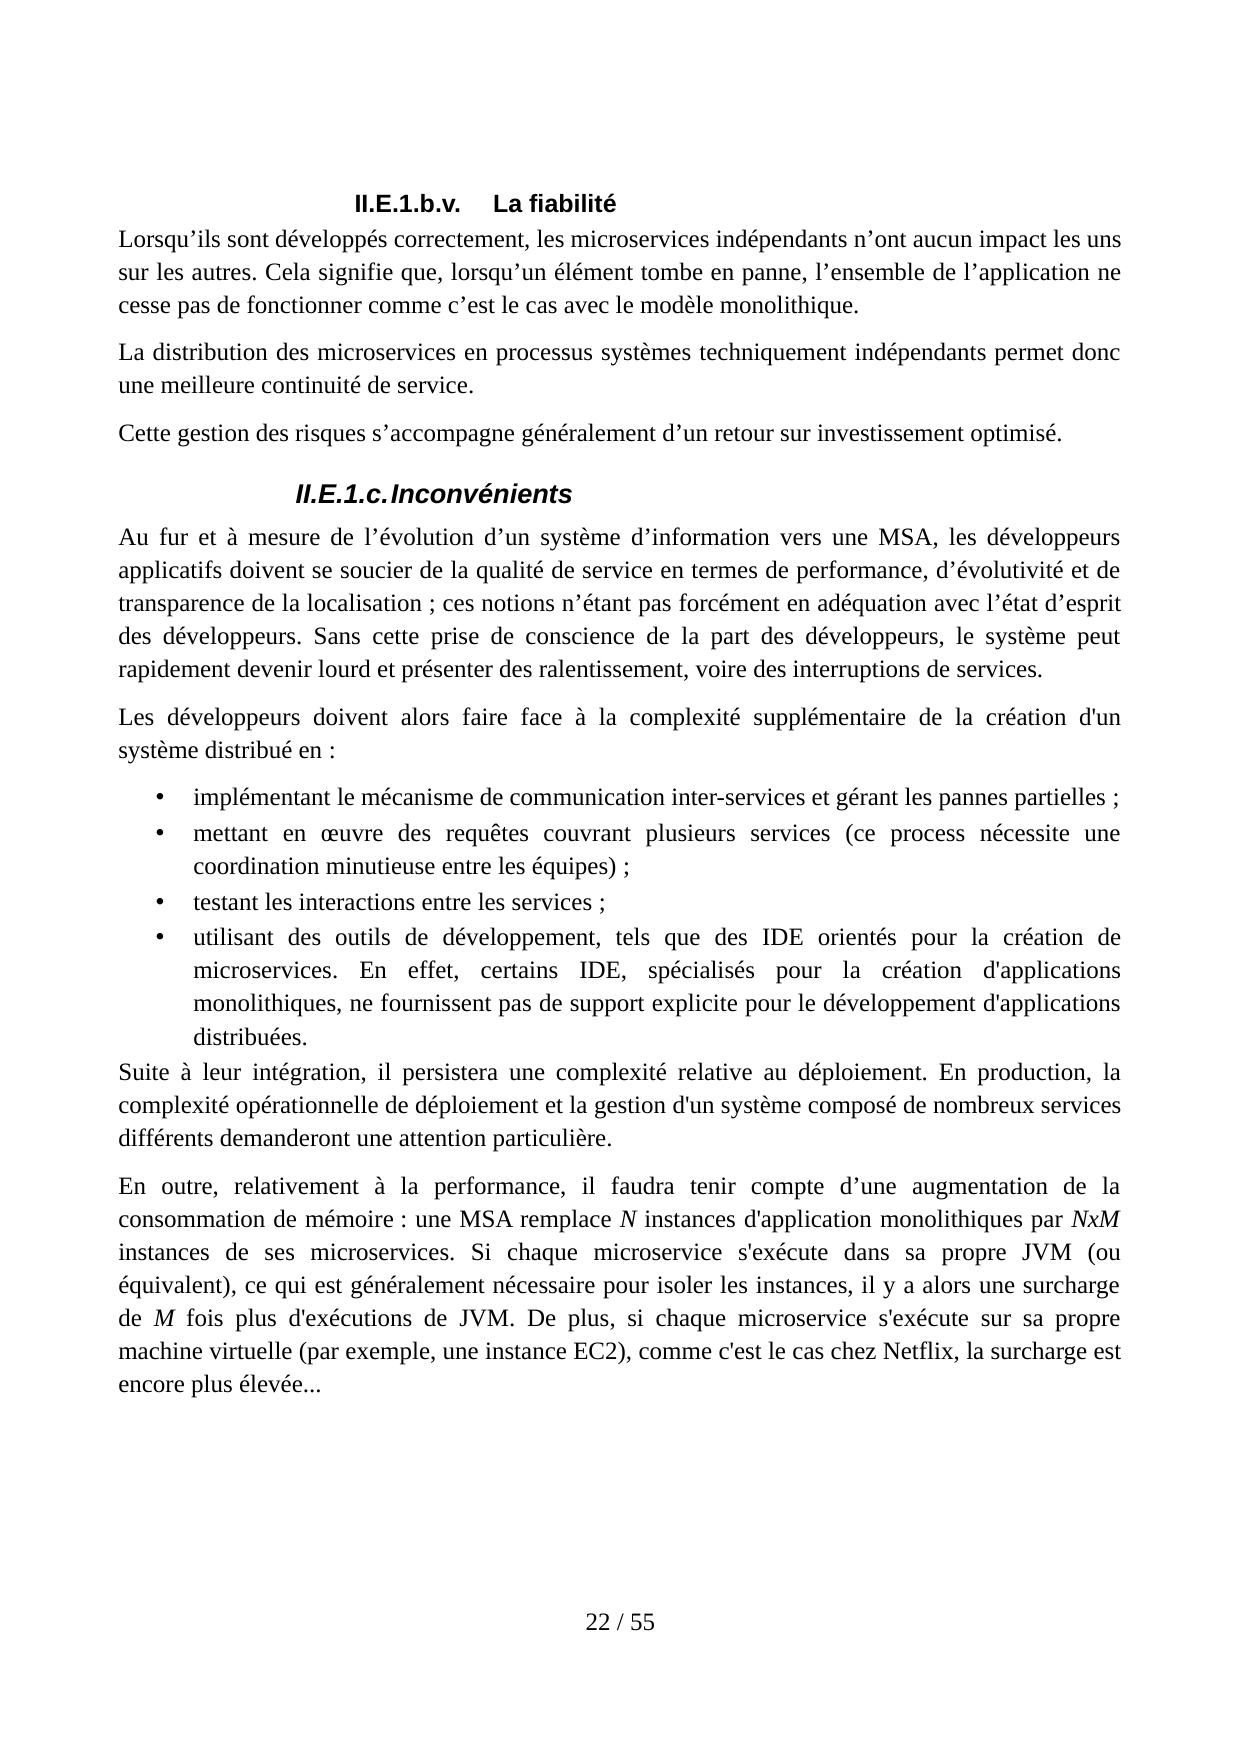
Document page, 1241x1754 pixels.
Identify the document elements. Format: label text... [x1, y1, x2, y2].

subtitle La fiabilité [118, 189, 1122, 218]
list implémentant le mécanisme de communication inter-services et gérant les pannes partielles ; [156, 782, 1122, 811]
subtitle Inconvénients [118, 478, 1122, 509]
list utilisant des outils de développement, tels que des IDE orientés pour la création de microservices. En effet, certains IDE, spécialisés pour la création d'applications monolithiques, ne fournissent pas de support explicite pour le développement d'applications distribuées. [156, 922, 1122, 1050]
text Suite à leur intégration, il persistera une complexité relative au déploiement. En production, la complexité opérationnelle de déploiement et la gestion d'un système composé de nombreux services différents demanderont une attention particulière. [118, 1057, 1122, 1152]
text Lorsqu’ils sont développés correctement, les microservices indépendants n’ont aucun impact les uns sur les autres. Cela signifie que, lorsqu’un élément tombe en panne, l’ensemble de l’application ne cesse pas de fonctionner comme c’est le cas avec le modèle monolithique. [118, 224, 1122, 319]
list testant les interactions entre les services ; [156, 887, 1122, 916]
text Cette gestion des risques s’accompagne généralement d’un retour sur investissement optimisé. [118, 418, 1122, 447]
text En outre, relativement à la performance, il faudra tenir compte d’une augmentation de la consommation de mémoire : une MSA remplace N instances d'application monolithiques par NxM instances de ses microservices. Si chaque microservice s'exécute dans sa propre JVM (ou équivalent), ce qui est généralement nécessaire pour isoler les instances, il y a alors une surcharge de M fois plus d'exécutions de JVM. De plus, si chaque microservice s'exécute sur sa propre machine virtuelle (par exemple, une instance EC2), comme c'est le cas chez Netflix, la surcharge est encore plus élevée... [118, 1171, 1122, 1398]
text Au fur et à mesure de l’évolution d’un système d’information vers une MSA, les développeurs applicatifs doivent se soucier de la qualité de service en termes de performance, d’évolutivité et de transparence de la localisation ; ces notions n’étant pas forcément en adéquation avec l’état d’esprit des développeurs. Sans cette prise de conscience de la part des développeurs, le système peut rapidement devenir lourd et présenter des ralentissement, voire des interruptions de services. [118, 522, 1122, 683]
text La distribution des microservices en processus systèmes techniquement indépendants permet donc une meilleure continuité de service. [118, 337, 1122, 399]
list mettant en œuvre des requêtes couvrant plusieurs services (ce process nécessite une coordination minutieuse entre les équipes) ; [156, 818, 1122, 880]
text Les développeurs doivent alors faire face à la complexité supplémentaire de la création d'un système distribué en : [118, 702, 1122, 763]
